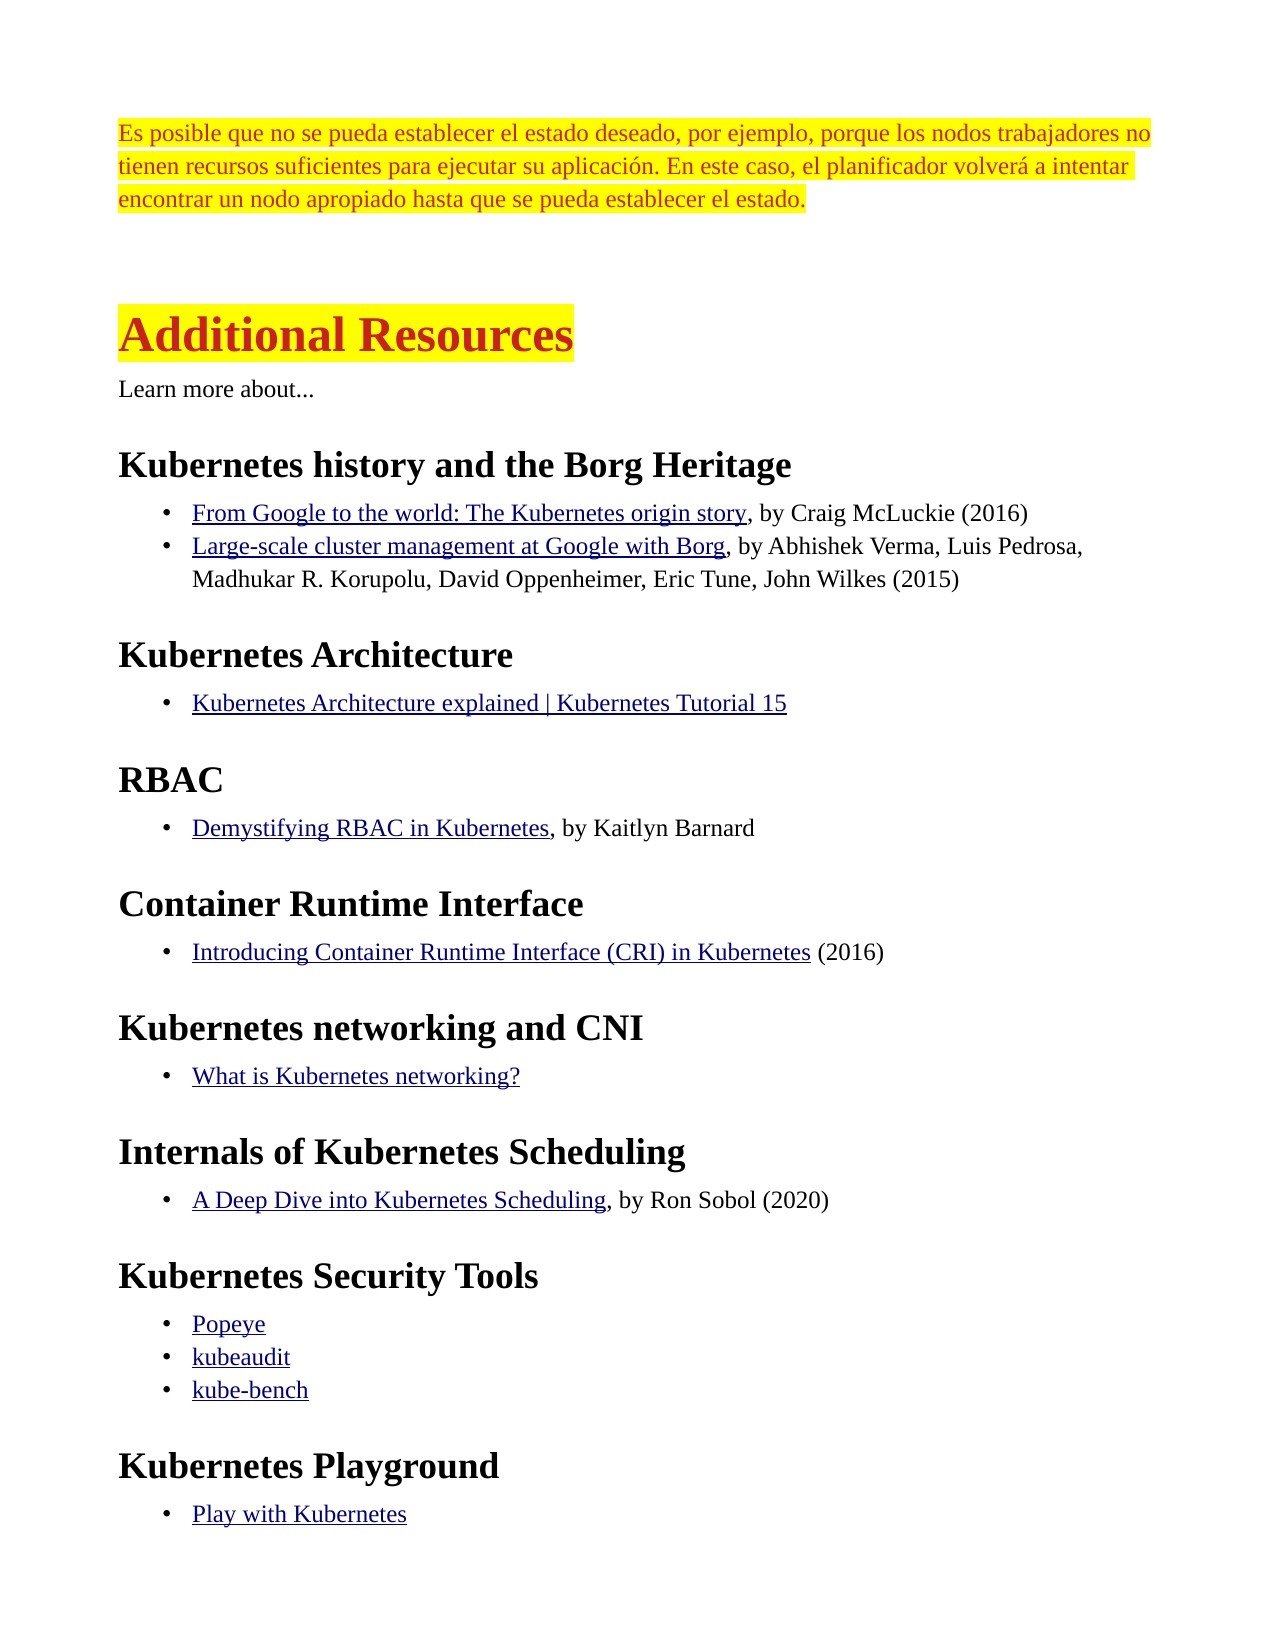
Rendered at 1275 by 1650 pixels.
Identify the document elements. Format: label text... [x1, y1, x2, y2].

list Play with Kubernetes [162, 1499, 1157, 1528]
subtitle Kubernetes history and the Borg Heritage [118, 443, 1157, 486]
text Learn more about... [118, 374, 1157, 403]
subtitle Kubernetes networking and CNI [118, 1005, 1157, 1048]
list kube-bench [162, 1375, 1157, 1404]
list Introducing Container Runtime Interface (CRI) in Kubernetes (2016) [162, 937, 1157, 965]
subtitle Internals of Kubernetes Scheduling [118, 1129, 1157, 1172]
list Popeye [162, 1309, 1157, 1338]
list What is Kubernetes networking? [162, 1061, 1157, 1089]
subtitle Kubernetes Playground [118, 1443, 1157, 1486]
list Large-scale cluster management at Google with Borg, by Abhishek Verma, Luis Pedrosa, Madhukar R. Korupolu, David Oppenheimer, Eric Tune, John Wilkes (2015) [162, 531, 1157, 593]
list kubeaudit [162, 1342, 1157, 1371]
subtitle RBAC [118, 757, 1157, 800]
list From Google to the world: The Kubernetes origin story, by Craig McLuckie (2016) [162, 498, 1157, 527]
subtitle Kubernetes Security Tools [118, 1253, 1157, 1296]
list A Deep Dive into Kubernetes Scheduling, by Ron Sobol (2020) [162, 1185, 1157, 1213]
subtitle Container Runtime Interface [118, 881, 1157, 924]
subtitle Additional Resources [118, 304, 1157, 362]
list Demystifying RBAC in Kubernetes, by Kaitlyn Barnard [162, 813, 1157, 841]
list Kubernetes Architecture explained | Kubernetes Tutorial 15 [162, 688, 1157, 717]
subtitle Kubernetes Architecture [118, 633, 1157, 676]
text Es posible que no se pueda establecer el estado deseado, por ejemplo, porque los nodos trabajadores no tienen recursos suficientes para ejecutar su aplicación. En este caso, el planificador volverá a intentar encontrar un nodo apropiado hasta que se pueda establecer el estado. [118, 118, 1157, 213]
